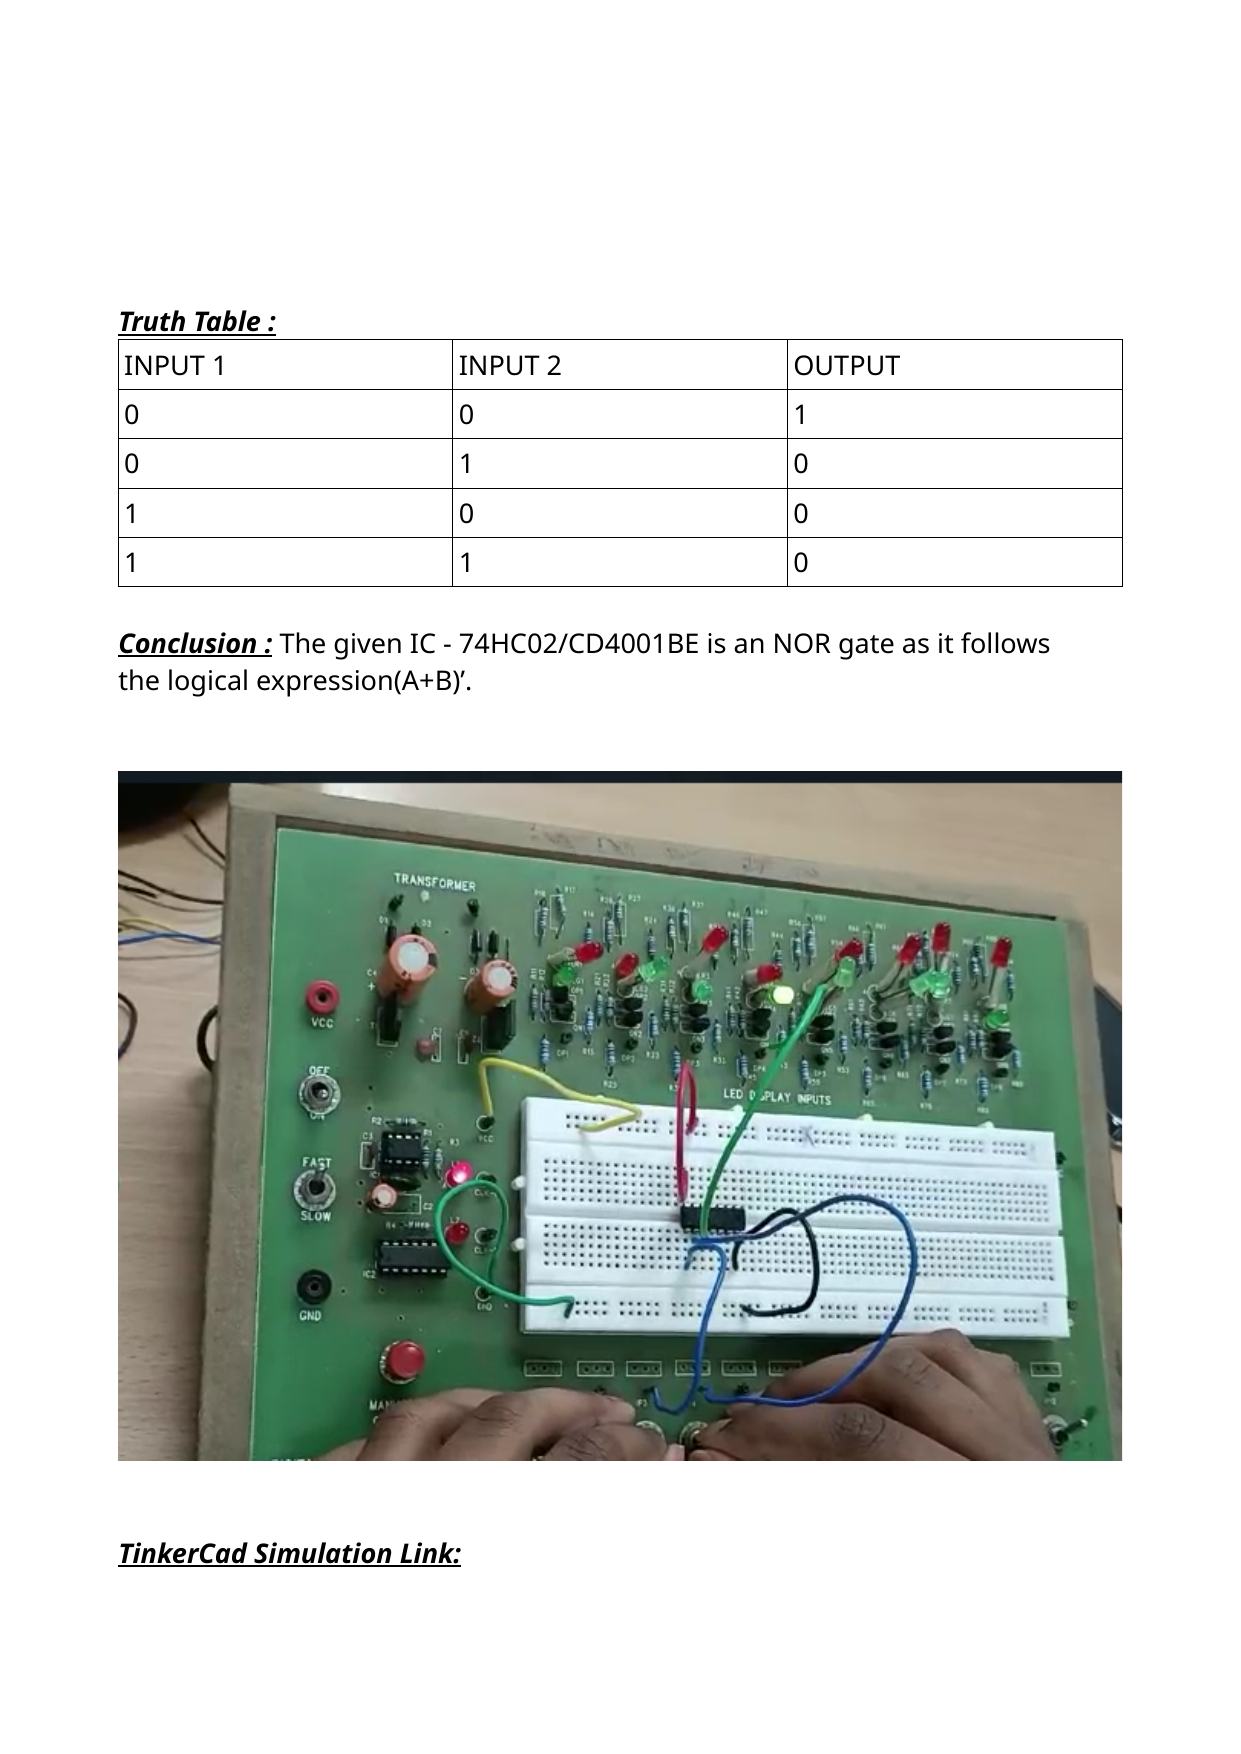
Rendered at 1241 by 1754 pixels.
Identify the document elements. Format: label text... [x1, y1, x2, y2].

table_cell 1 [119, 538, 452, 586]
text the logical expression(A+B)’. [118, 661, 1122, 698]
table_header INPUT 1 [119, 340, 452, 389]
table_cell 1 [119, 489, 452, 537]
table_cell 1 [453, 538, 787, 586]
text Truth Table : [118, 302, 1122, 339]
table_cell 0 [788, 538, 1122, 586]
table_cell 0 [453, 489, 787, 537]
text Conclusion : The given IC - 74HC02/CD4001BE is an NOR gate as it follows [118, 624, 1122, 661]
table_cell 0 [119, 390, 452, 438]
table_cell 0 [453, 390, 787, 438]
table_cell 1 [788, 390, 1122, 438]
table_cell 0 [788, 439, 1122, 487]
table_cell 0 [119, 439, 452, 487]
text TinkerCad Simulation Link: [118, 1534, 1122, 1571]
table_cell 1 [453, 439, 787, 487]
table_header OUTPUT [788, 340, 1122, 389]
table_cell 0 [788, 489, 1122, 537]
table_header INPUT 2 [453, 340, 787, 389]
picture [118, 771, 1123, 1461]
